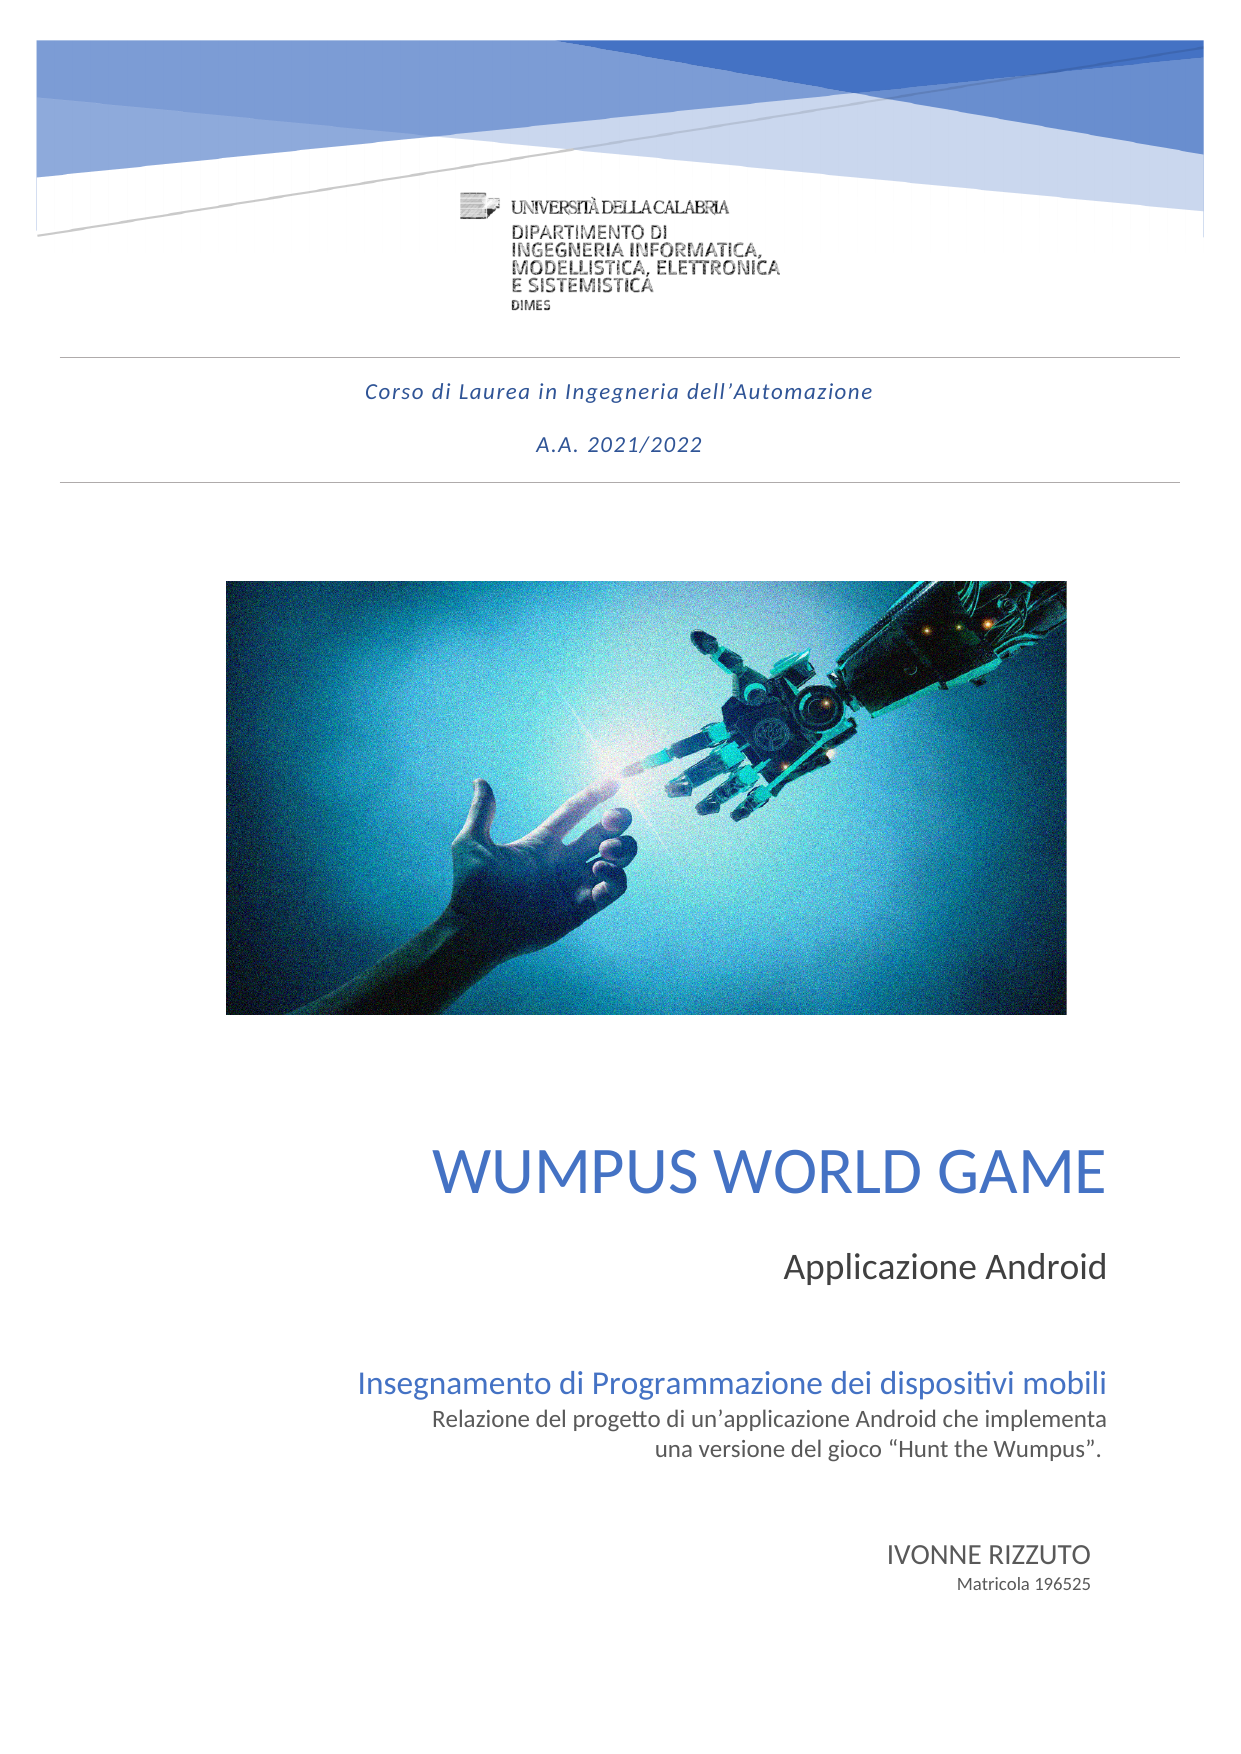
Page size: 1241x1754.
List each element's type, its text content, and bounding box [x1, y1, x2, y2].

text wumpus world game [283, 1128, 1108, 1210]
text Matricola 196525 [311, 1572, 1091, 1595]
text Applicazione Android [283, 1243, 1108, 1289]
text Relazione del progetto di un’applicazione Android che implementa una versione del gioco “Hunt the Wumpus”. [283, 1403, 1108, 1464]
text Insegnamento di Programmazione dei dispositivi mobili [283, 1362, 1108, 1403]
text Corso di Laurea in Ingegneria dell’Automazione [222, 377, 1018, 406]
text IVONNE RIZZUTO [311, 1536, 1091, 1572]
text A.A. 2021/2022 [222, 431, 1018, 458]
